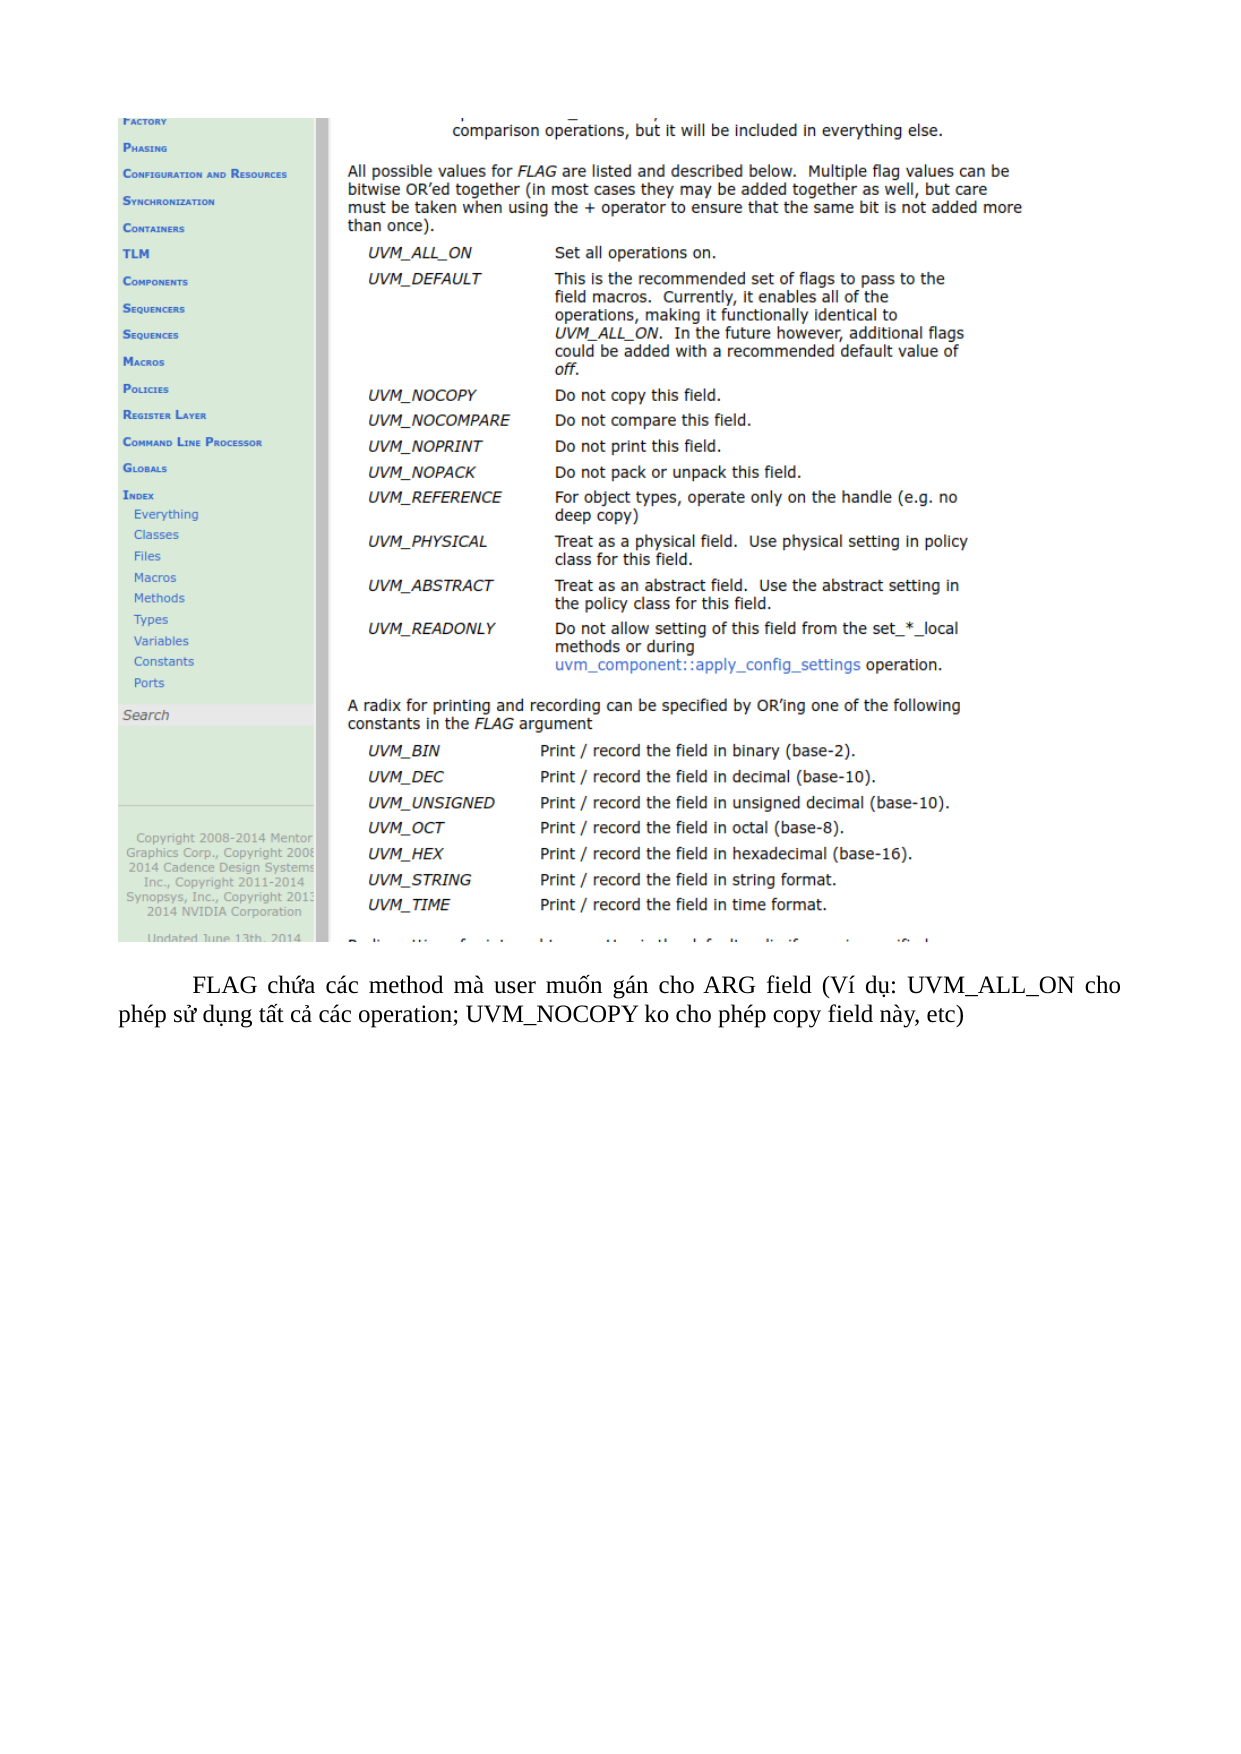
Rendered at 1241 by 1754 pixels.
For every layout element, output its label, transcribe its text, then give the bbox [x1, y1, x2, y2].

picture [118, 118, 1123, 942]
text FLAG chứa các method mà user muốn gán cho ARG field (Ví dụ: UVM_ALL_ON cho phép sử dụng tất cả các operation; UVM_NOCOPY ko cho phép copy field này, etc) [118, 942, 1122, 1027]
